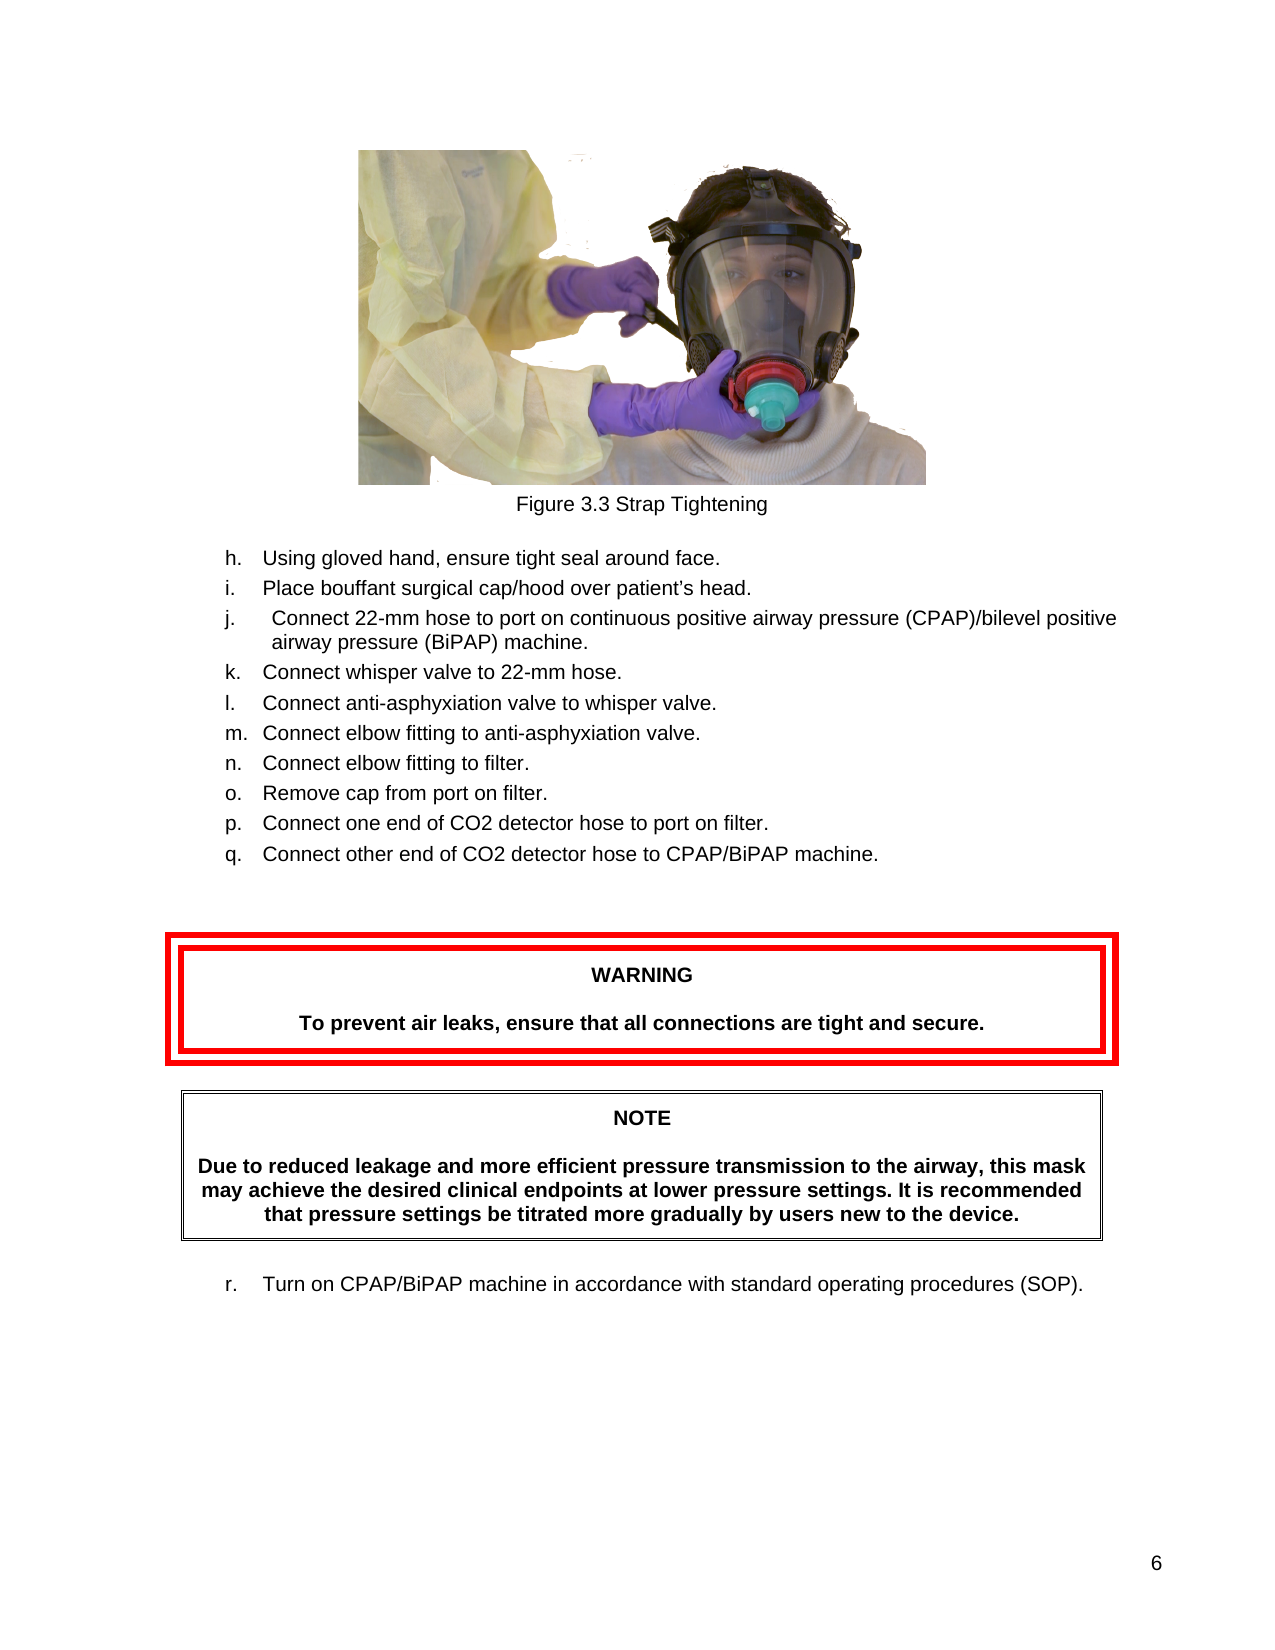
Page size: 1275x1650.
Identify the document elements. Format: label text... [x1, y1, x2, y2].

list Turn on CPAP/BiPAP machine in accordance with standard operating procedures (SOP). [225, 1272, 1162, 1296]
list Connect one end of CO2 detector hose to port on filter. [225, 811, 1162, 835]
text WARNING [171, 938, 1112, 980]
list Connect elbow fitting to anti-asphyxiation valve. [225, 721, 1162, 744]
list Place bouffant surgical cap/hood over patient’s head. [225, 576, 1162, 600]
text Figure 3.3 Strap Tightening [121, 491, 1162, 515]
list Remove cap from port on filter. [225, 781, 1162, 805]
list Connect elbow fitting to filter. [225, 751, 1162, 775]
list Connect whisper valve to 22-mm hose. [225, 660, 1162, 684]
list Connect other end of CO2 detector hose to CPAP/BiPAP machine. [225, 841, 1162, 865]
picture [358, 150, 926, 485]
list Connect 22-mm hose to port on continuous positive airway pressure (CPAP)/bilevel positive airway pressure (BiPAP) machine. [225, 606, 1162, 654]
text To prevent air leaks, ensure that all connections are tight and secure. [171, 980, 1112, 1060]
list Connect anti-asphyxiation valve to whisper valve. [225, 690, 1162, 714]
list Using gloved hand, ensure tight seal around face. [225, 546, 1162, 569]
text Due to reduced leakage and more efficient pressure transmission to the airway, this mask may achieve the desired clinical endpoints at lower pressure settings. It is recommended that pressure settings be titrated more gradually by users new to the device. [184, 1138, 1100, 1238]
text NOTE [184, 1094, 1100, 1130]
